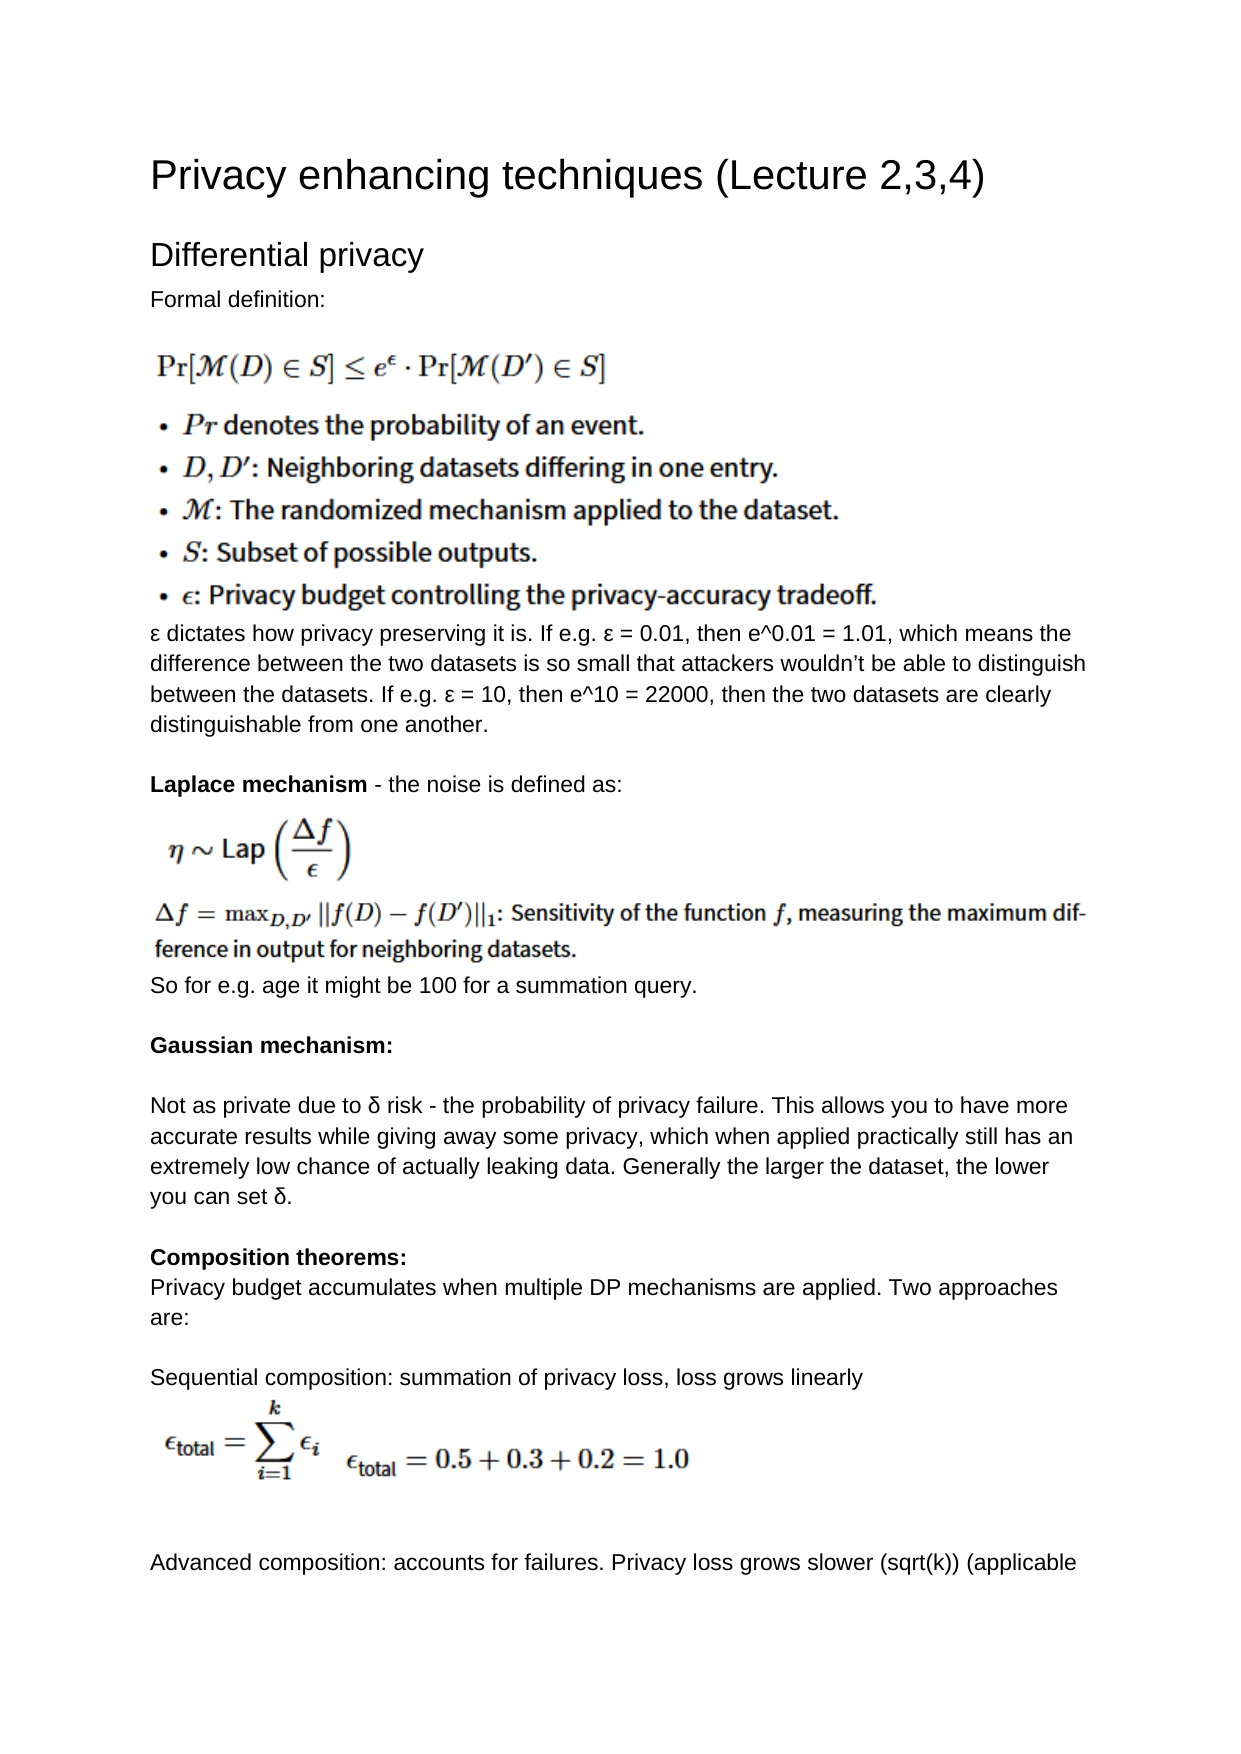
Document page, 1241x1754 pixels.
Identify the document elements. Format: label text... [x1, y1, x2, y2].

text Laplace mechanism - the noise is defined as: [150, 771, 1090, 895]
text ε dictates how privacy preserving it is. If e.g. ε = 0.01, then e^0.01 = 1.01, which means the difference between the two datasets is so small that attackers wouldn’t be able to distinguish between the datasets. If e.g. ε = 10, then e^10 = 22000, then the two datasets are clearly distinguishable from one another. [150, 620, 1090, 737]
text Composition theorems: [150, 1243, 1090, 1270]
text Advanced composition: accounts for failures. Privacy loss grows slower (sqrt(k)) (applicable [150, 1549, 1090, 1576]
picture [150, 408, 888, 617]
subtitle Differential privacy [150, 235, 1090, 274]
picture [150, 898, 1091, 968]
text Not as private due to δ risk - the probability of privacy failure. This allows you to have more accurate results while giving away some privacy, which when applied practically still has an extremely low chance of actually leaking data. Generally the larger the dataset, the lower you can set δ. [150, 1092, 1090, 1209]
text So for e.g. age it might be 100 for a summation query. [150, 972, 1090, 998]
subtitle Privacy enhancing techniques (Lecture 2,3,4) [150, 150, 1090, 198]
picture [150, 801, 364, 896]
text Sequential composition: summation of privacy loss, loss grows linearly [150, 1364, 1090, 1391]
picture [150, 1394, 707, 1486]
text Privacy budget accumulates when multiple DP mechanisms are applied. Two approaches are: [150, 1274, 1090, 1330]
text Formal definition: [150, 286, 1090, 313]
picture [150, 346, 613, 405]
text Gaussian mechanism: [150, 1032, 1090, 1088]
